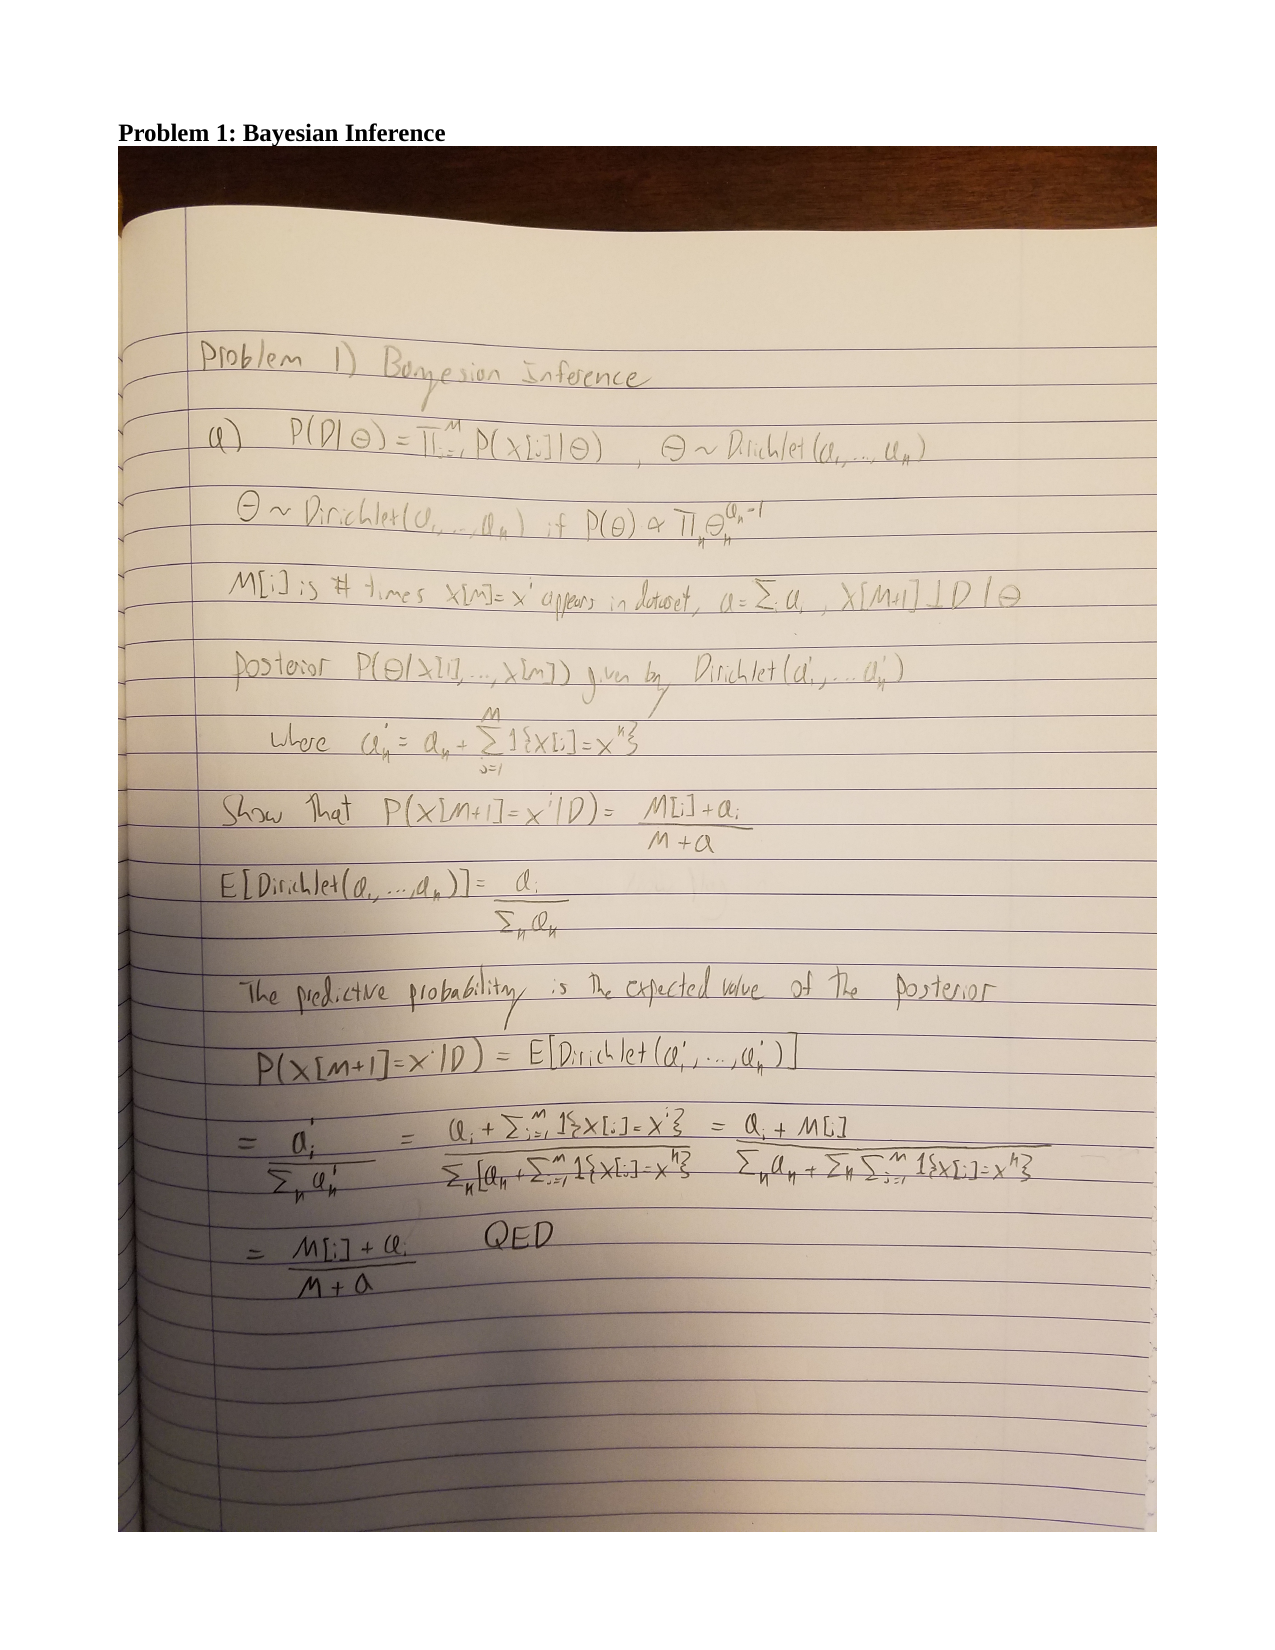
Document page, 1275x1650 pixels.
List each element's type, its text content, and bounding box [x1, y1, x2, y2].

text Problem 1: Bayesian Inference [118, 118, 1157, 146]
picture [118, 146, 1157, 1532]
